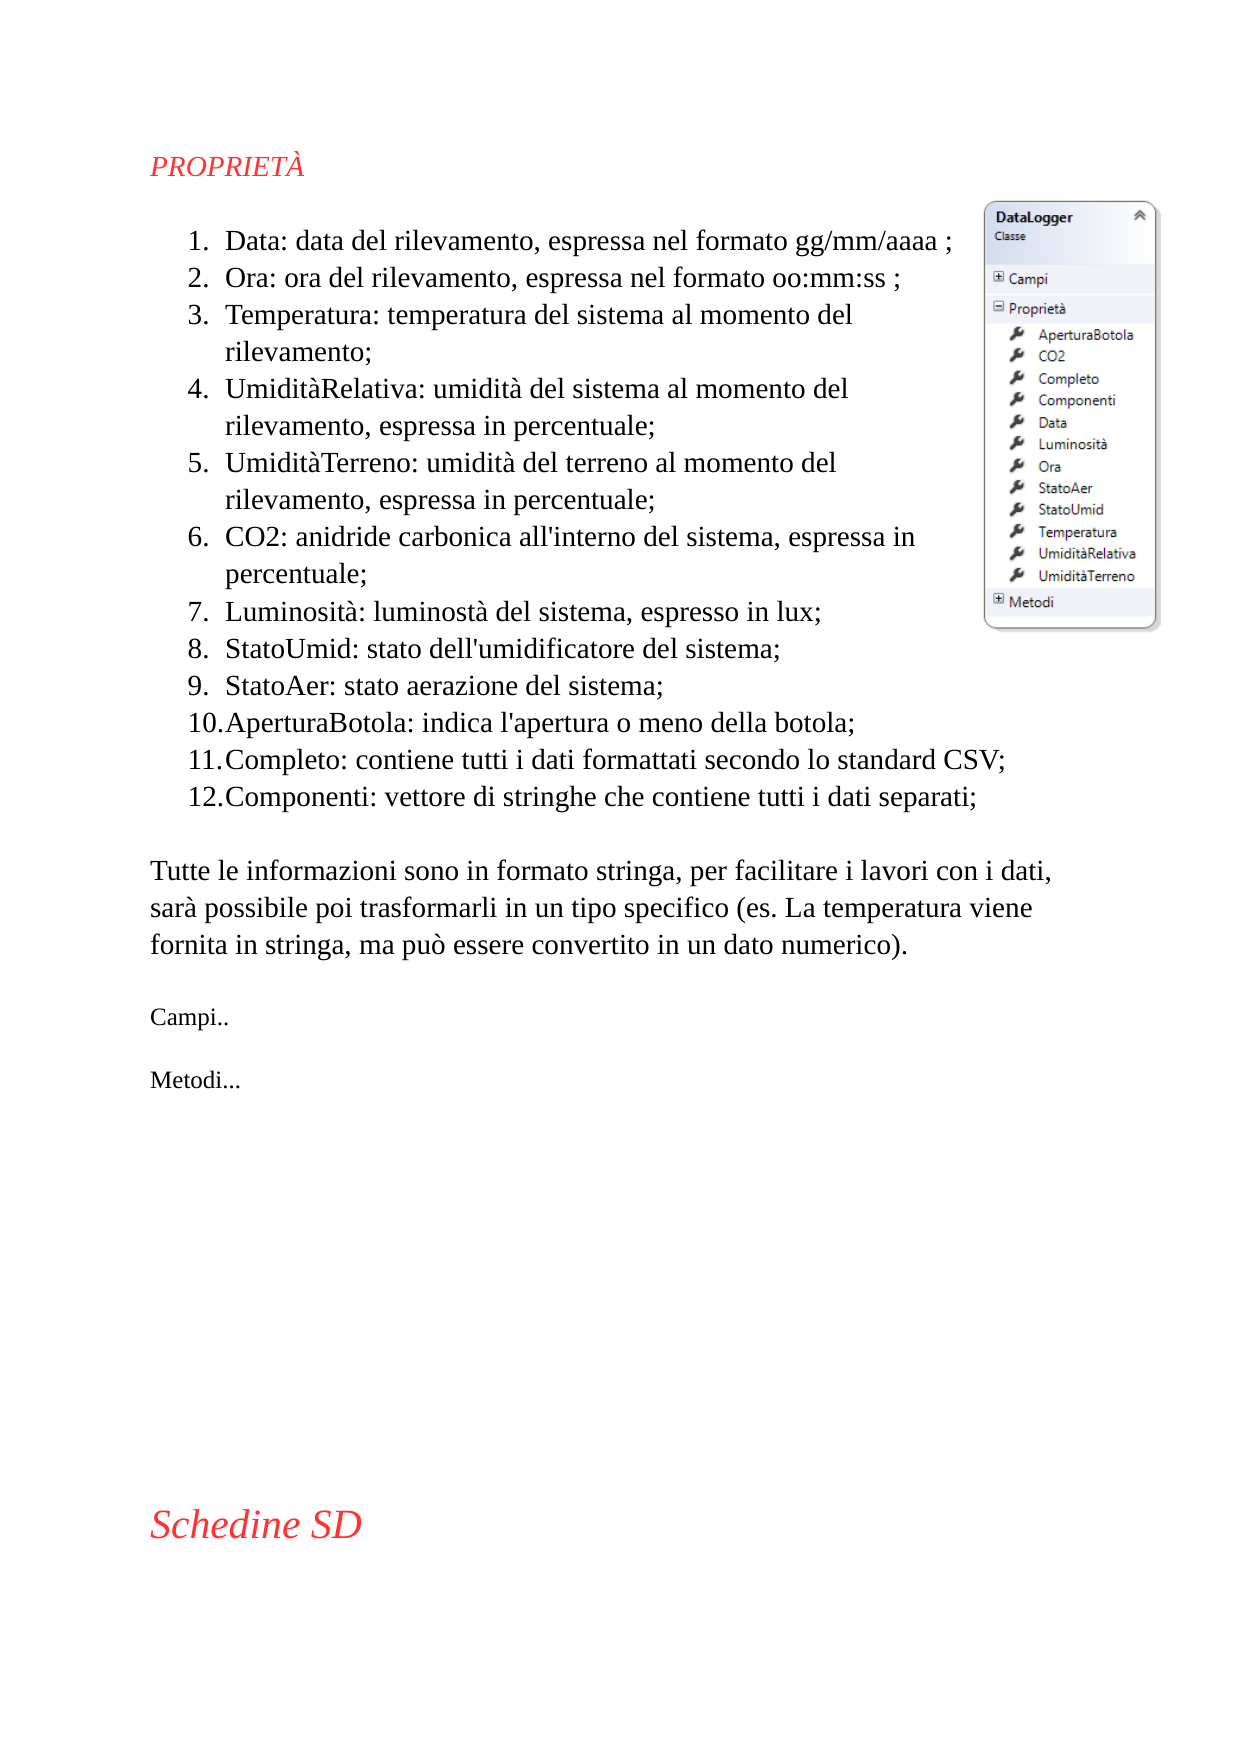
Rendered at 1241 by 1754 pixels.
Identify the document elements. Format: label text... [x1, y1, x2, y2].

text Metodi... [150, 1066, 1091, 1094]
text Tutte le informazioni sono in formato stringa, per facilitare i lavori con i dati, sarà possibile poi trasformarli in un tipo specifico (es. La temperatura viene fornita in stringa, ma può essere convertito in un dato numerico). [150, 854, 1091, 961]
list CO2: anidride carbonica all'interno del sistema, espressa in percentuale; [187, 521, 978, 590]
list UmiditàTerreno: umidità del terreno al momento del rilevamento, espressa in percentuale; [187, 447, 978, 516]
list AperturaBotola: indica l'apertura o meno della botola; [187, 706, 1091, 738]
list Componenti: vettore di stringhe che contiene tutti i dati separati; [187, 780, 1091, 813]
list Data: data del rilevamento, espressa nel formato gg/mm/aaaa ; [187, 224, 978, 256]
text Schedine SD [150, 1501, 1091, 1547]
list Completo: contiene tutti i dati formattati secondo lo standard CSV; [187, 743, 1091, 776]
list Temperatura: temperatura del sistema al momento del rilevamento; [187, 298, 978, 368]
list StatoUmid: stato dell'umidificatore del sistema; [187, 632, 1091, 664]
list Ora: ora del rilevamento, espressa nel formato oo:mm:ss ; [187, 261, 978, 293]
text Campi.. [150, 1003, 1091, 1031]
picture [978, 196, 1167, 637]
list Luminosità: luminostà del sistema, espresso in lux; [187, 595, 978, 627]
list StatoAer: stato aerazione del sistema; [187, 669, 1091, 701]
text PROPRIETÀ [150, 150, 1091, 182]
list UmiditàRelativa: umidità del sistema al momento del rilevamento, espressa in percentuale; [187, 372, 978, 442]
